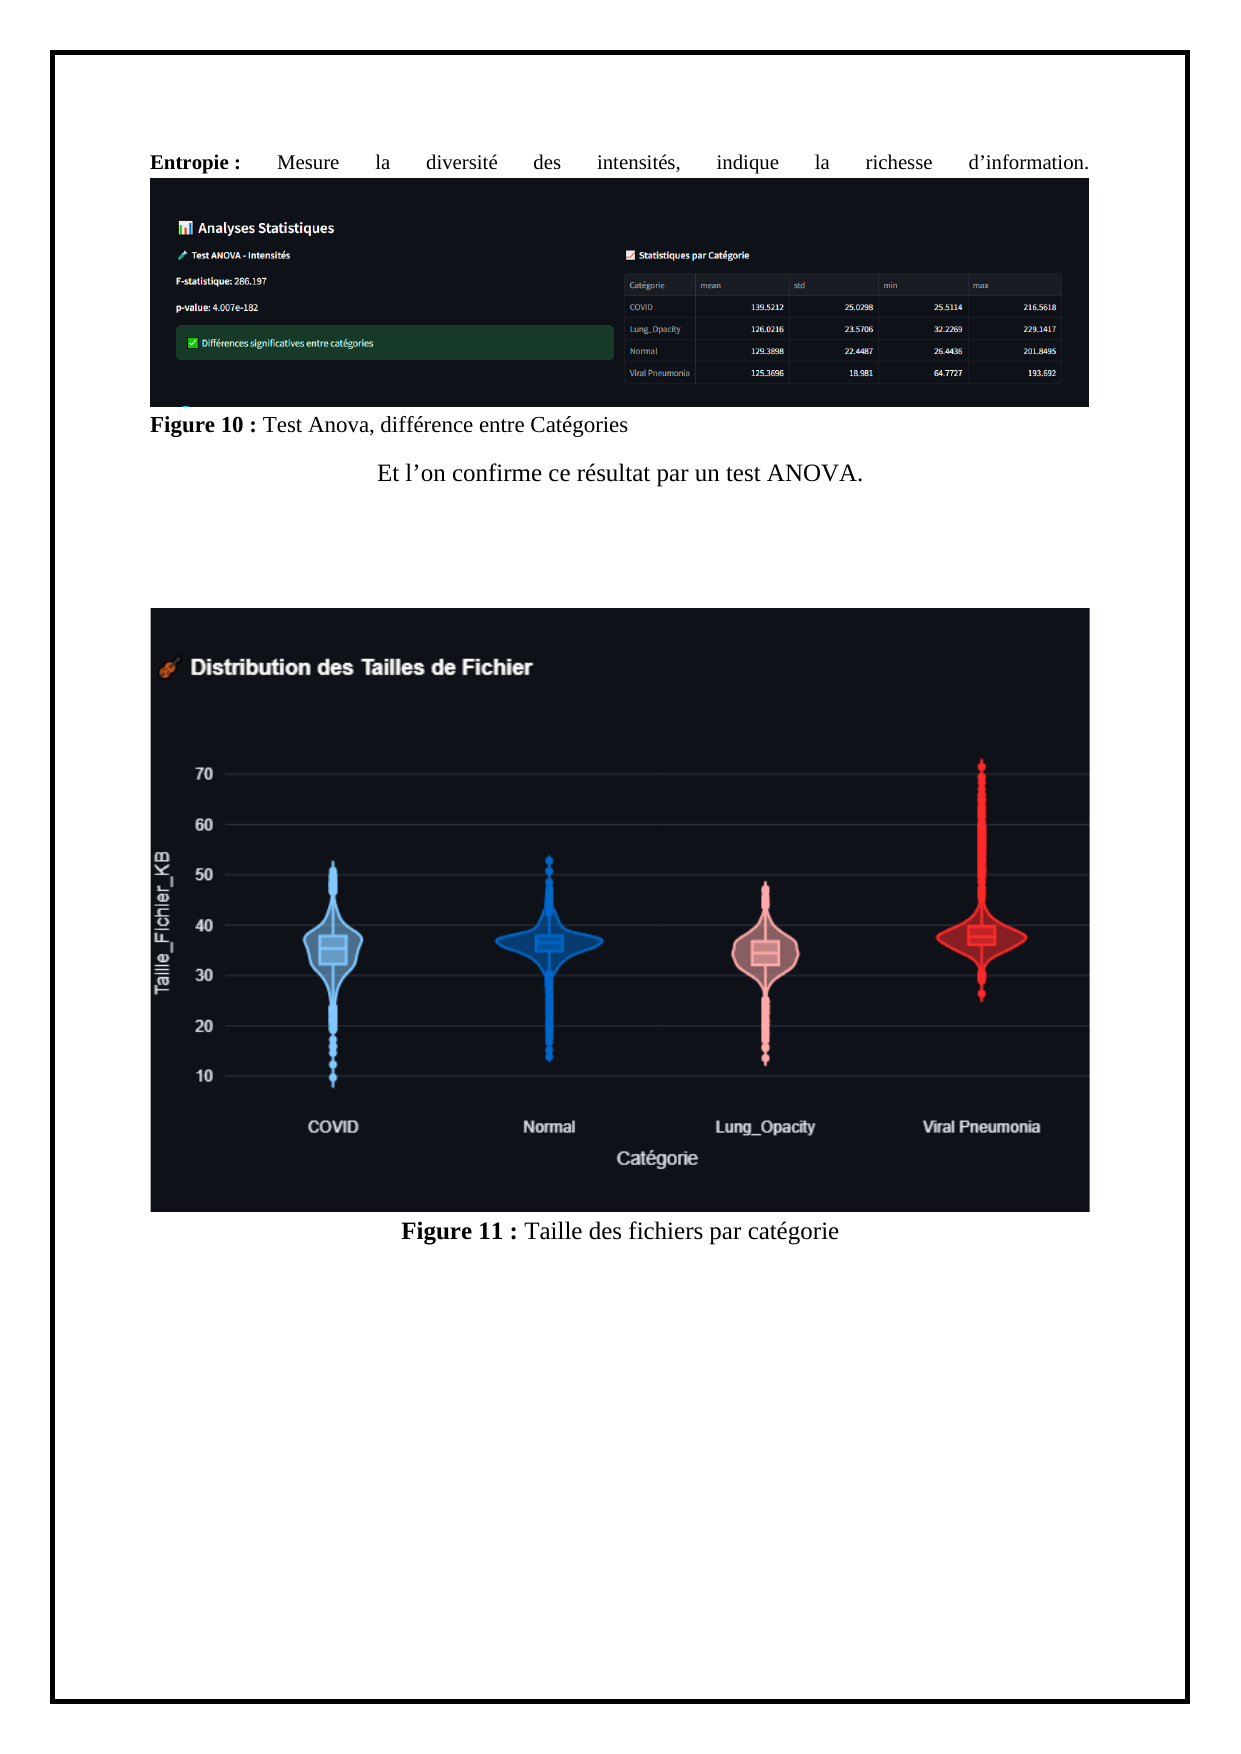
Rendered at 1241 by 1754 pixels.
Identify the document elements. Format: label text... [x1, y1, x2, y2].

text Et l’on confirme ce résultat par un test ANOVA. [150, 458, 1090, 487]
text Figure 11 : Taille des fichiers par catégorie [150, 1212, 1090, 1244]
text Entropie : Mesure la diversité des intensités, indique la richesse d’information.Figure 10 : Test Anova, différence entre Catégories [150, 150, 1090, 437]
